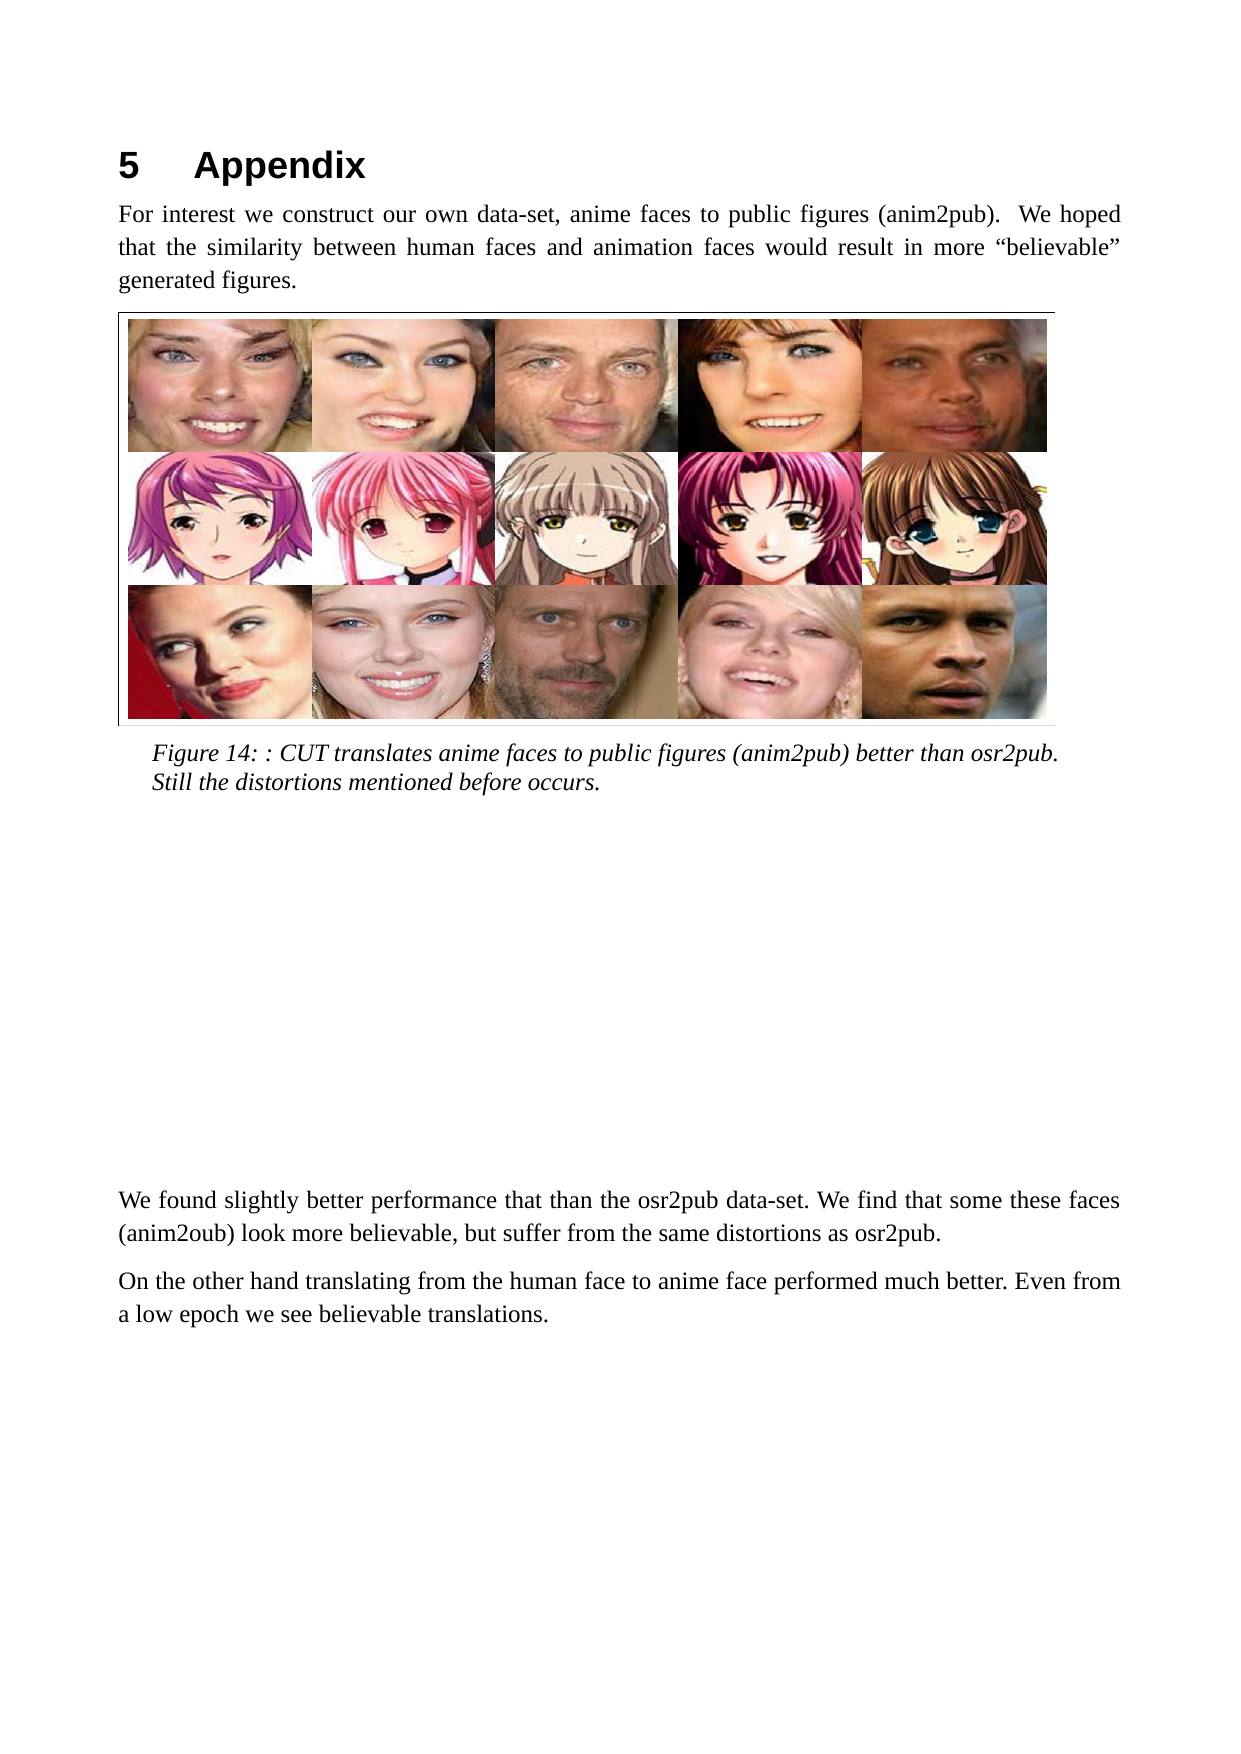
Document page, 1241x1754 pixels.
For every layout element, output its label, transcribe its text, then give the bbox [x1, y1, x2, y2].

text For interest we construct our own data-set, anime faces to public figures (anim2pub). We hoped that the similarity between human faces and animation faces would result in more “believable” generated figures. [118, 199, 1122, 294]
picture [118, 312, 1055, 726]
text We found slightly better performance that than the osr2pub data-set. We find that some these faces (anim2oub) look more believable, but suffer from the same distortions as osr2pub. [118, 1185, 1122, 1247]
subtitle Appendix [118, 143, 1122, 187]
text Figure 14: : CUT translates anime faces to public figures (anim2pub) better than osr2pub. Still the distortions mentioned before occurs. [152, 738, 1088, 795]
text On the other hand translating from the human face to anime face performed much better. Even from a low epoch we see believable translations. [118, 1266, 1122, 1328]
